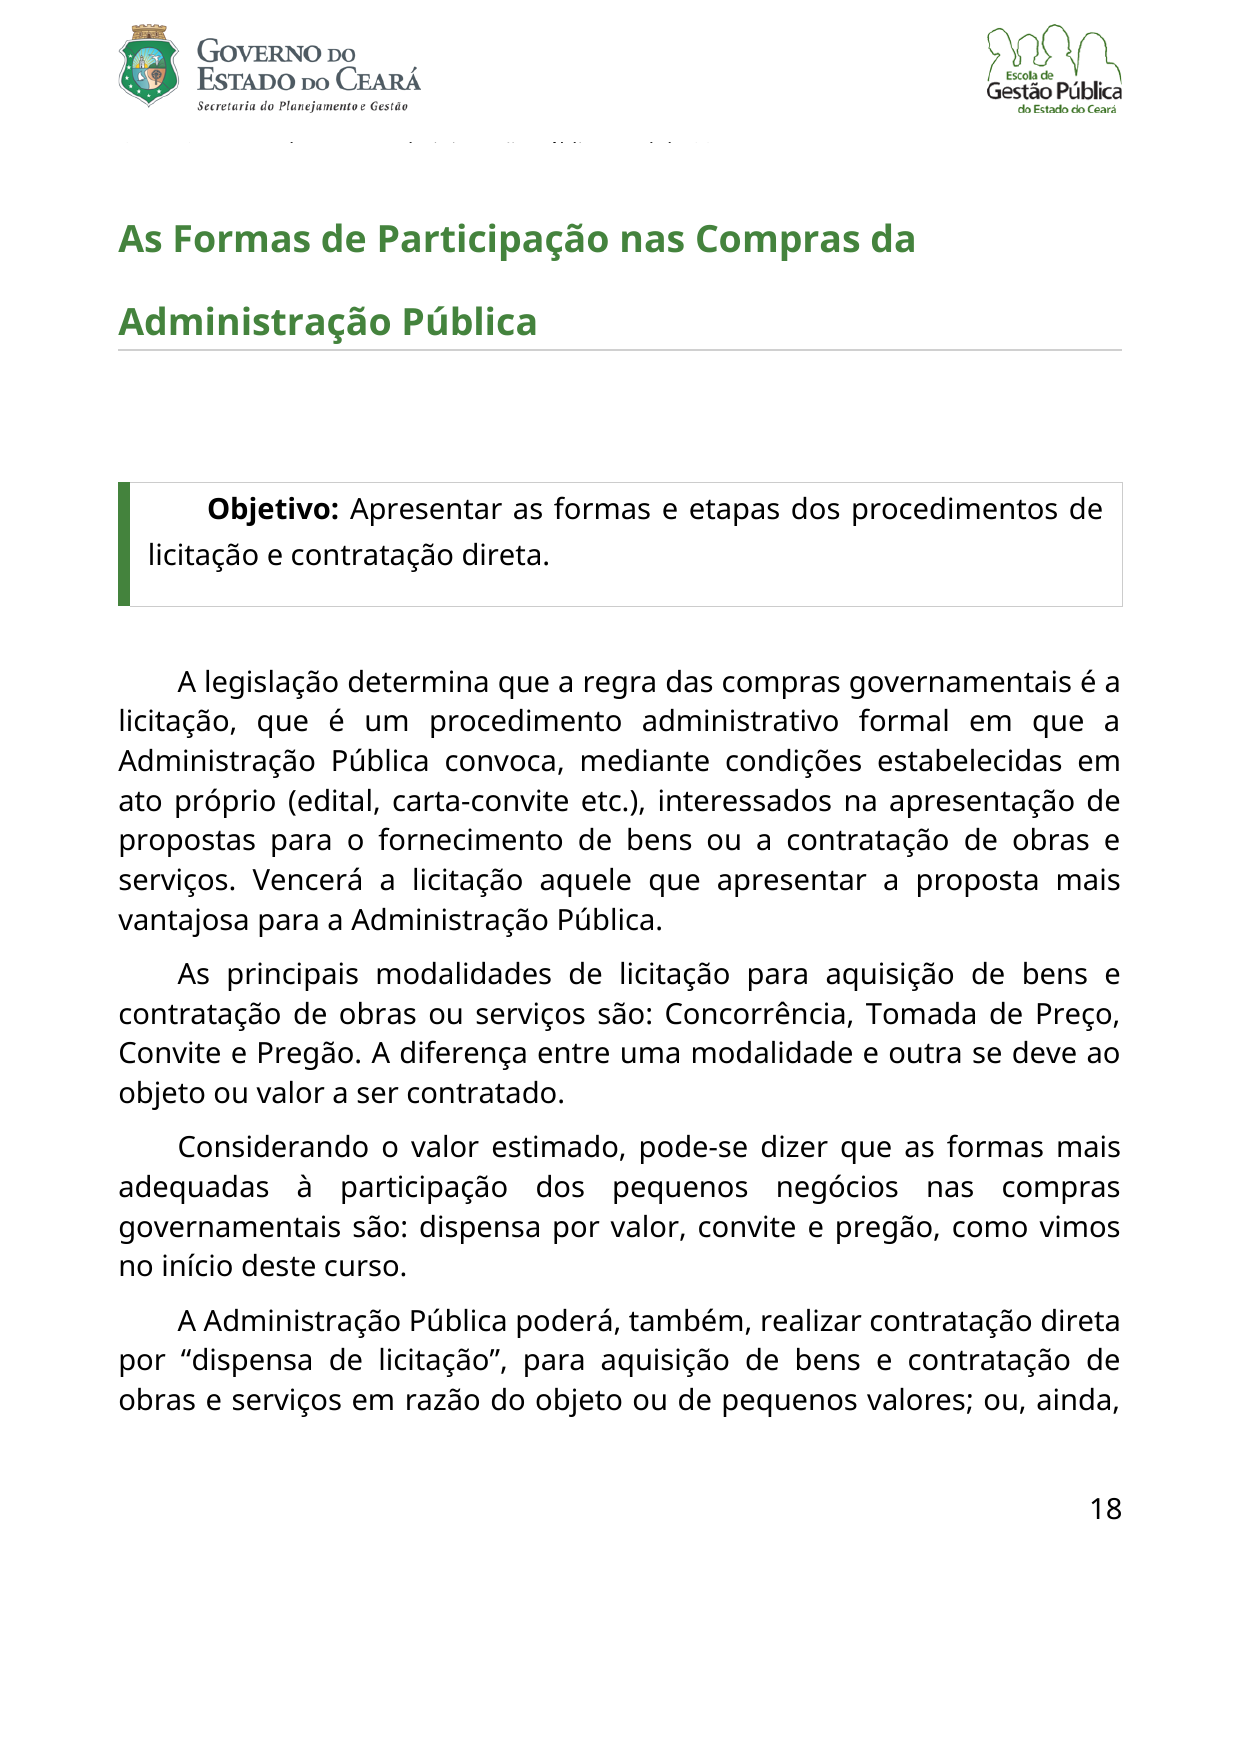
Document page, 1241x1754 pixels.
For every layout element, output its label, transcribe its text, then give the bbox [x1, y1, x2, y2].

text A Administração Pública poderá, também, realizar contratação direta por “dispensa de licitação”, para aquisição de bens e contratação de obras e serviços em razão do objeto ou de pequenos valores; ou, ainda, [118, 1300, 1122, 1419]
picture [118, 24, 1122, 113]
subtitle Administração Pública [118, 296, 1122, 349]
text As principais modalidades de licitação para aquisição de bens e contratação de obras ou serviços são: Concorrência, Tomada de Preço, Convite e Pregão. A diferença entre uma modalidade e outra se deve ao objeto ou valor a ser contratado. [118, 953, 1122, 1112]
subtitle As Formas de Participação nas Compras da [118, 212, 1122, 263]
text Considerando o valor estimado, pode-se dizer que as formas mais adequadas à participação dos pequenos negócios nas compras governamentais são: dispensa por valor, convite e pregão, como vimos no início deste curso. [118, 1127, 1122, 1285]
table_header [118, 482, 130, 606]
text A legislação determina que a regra das compras governamentais é a licitação, que é um procedimento administrativo formal em que a Administração Pública convoca, mediante condições estabelecidas em ato próprio (edital, carta-convite etc.), interessados na apresentação de propostas para o fornecimento de bens ou a contratação de obras e serviços. Vencerá a licitação aquele que apresentar a proposta mais vantajosa para a Administração Pública. [118, 661, 1122, 939]
table_header Objetivo: Apresentar as formas e etapas dos procedimentos de licitação e contratação direta. [130, 483, 1122, 606]
